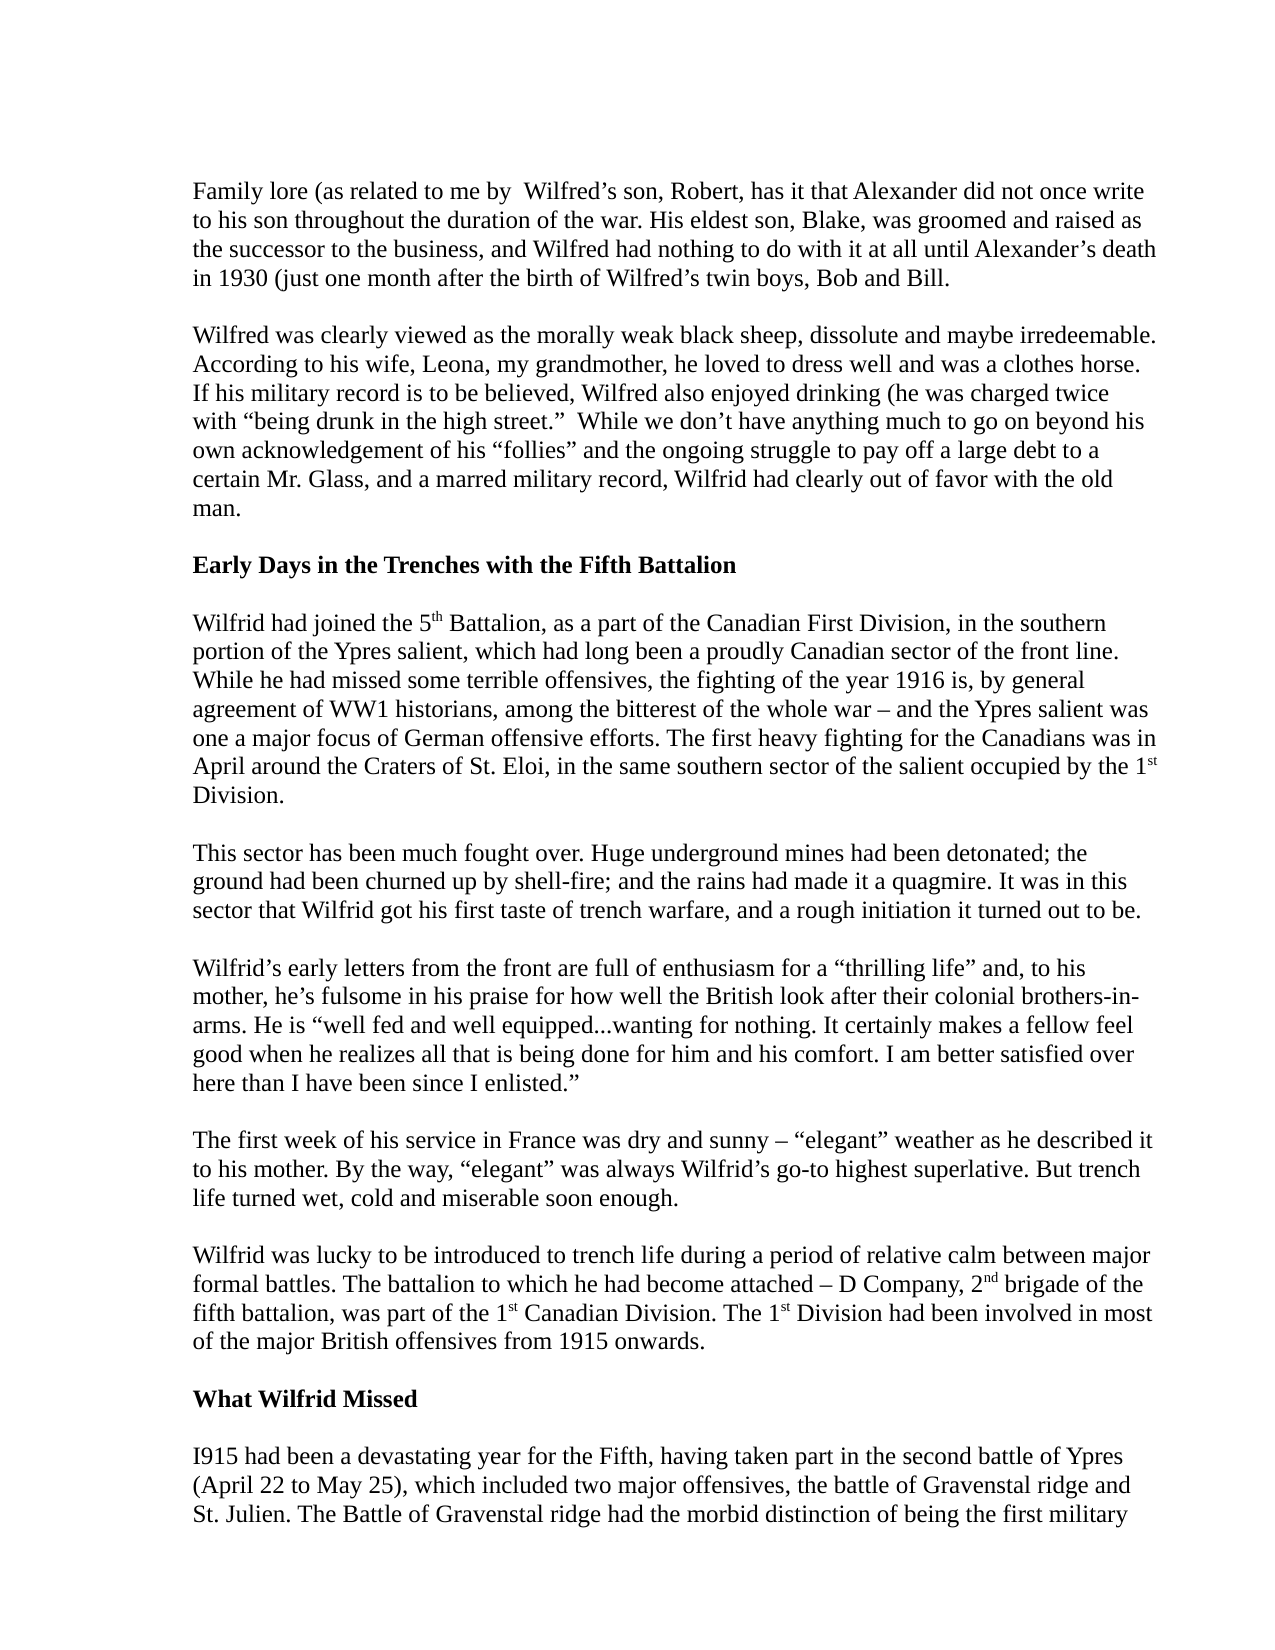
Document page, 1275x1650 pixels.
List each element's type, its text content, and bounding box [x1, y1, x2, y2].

text The first week of his service in France was dry and sunny – “elegant” weather as he described it to his mother. By the way, “elegant” was always Wilfrid’s go-to highest superlative. But trench life turned wet, cold and miserable soon enough. [192, 1125, 1158, 1211]
text This sector has been much fought over. Huge underground mines had been detonated; the ground had been churned up by shell-fire; and the rains had made it a quagmire. It was in this sector that Wilfrid got his first taste of trench warfare, and a rough initiation it turned out to be. [192, 838, 1158, 924]
text Wilfrid was lucky to be introduced to trench life during a period of relative calm between major formal battles. The battalion to which he had become attached – D Company, 2nd brigade of the fifth battalion, was part of the 1st Canadian Division. The 1st Division had been involved in most of the major British offensives from 1915 onwards. [192, 1240, 1158, 1355]
text Wilfrid had joined the 5th Battalion, as a part of the Canadian First Division, in the southern portion of the Ypres salient, which had long been a proudly Canadian sector of the front line. While he had missed some terrible offensives, the fighting of the year 1916 is, by general agreement of WW1 historians, among the bitterest of the whole war – and the Ypres salient was one a major focus of German offensive efforts. The first heavy fighting for the Canadians was in April around the Craters of St. Eloi, in the same southern sector of the salient occupied by the 1st Division. [192, 608, 1158, 809]
text Wilfred was clearly viewed as the morally weak black sheep, dissolute and maybe irredeemable. According to his wife, Leona, my grandmother, he loved to dress well and was a clothes horse. If his military record is to be believed, Wilfred also enjoyed drinking (he was charged twice with “being drunk in the high street.” While we don’t have anything much to go on beyond his own acknowledgement of his “follies” and the ongoing struggle to pay off a large debt to a certain Mr. Glass, and a marred military record, Wilfrid had clearly out of favor with the old man. [192, 320, 1158, 521]
text Family lore (as related to me by Wilfred’s son, Robert, has it that Alexander did not once write to his son throughout the duration of the war. His eldest son, Blake, was groomed and raised as the successor to the business, and Wilfred had nothing to do with it at all until Alexander’s death in 1930 (just one month after the birth of Wilfred’s twin boys, Bob and Bill. [192, 176, 1158, 291]
text Early Days in the Trenches with the Fifth Battalion [192, 550, 1158, 579]
text I915 had been a devastating year for the Fifth, having taken part in the second battle of Ypres (April 22 to May 25), which included two major offensives, the battle of Gravenstal ridge and St. Julien. The Battle of Gravenstal ridge had the morbid distinction of being the first military [192, 1441, 1158, 1528]
text What Wilfrid Missed [192, 1384, 1158, 1413]
text Wilfrid’s early letters from the front are full of enthusiasm for a “thrilling life” and, to his mother, he’s fulsome in his praise for how well the British look after their colonial brothers-in-arms. He is “well fed and well equipped...wanting for nothing. It certainly makes a fellow feel good when he realizes all that is being done for him and his comfort. I am better satisfied over here than I have been since I enlisted.” [192, 953, 1158, 1096]
